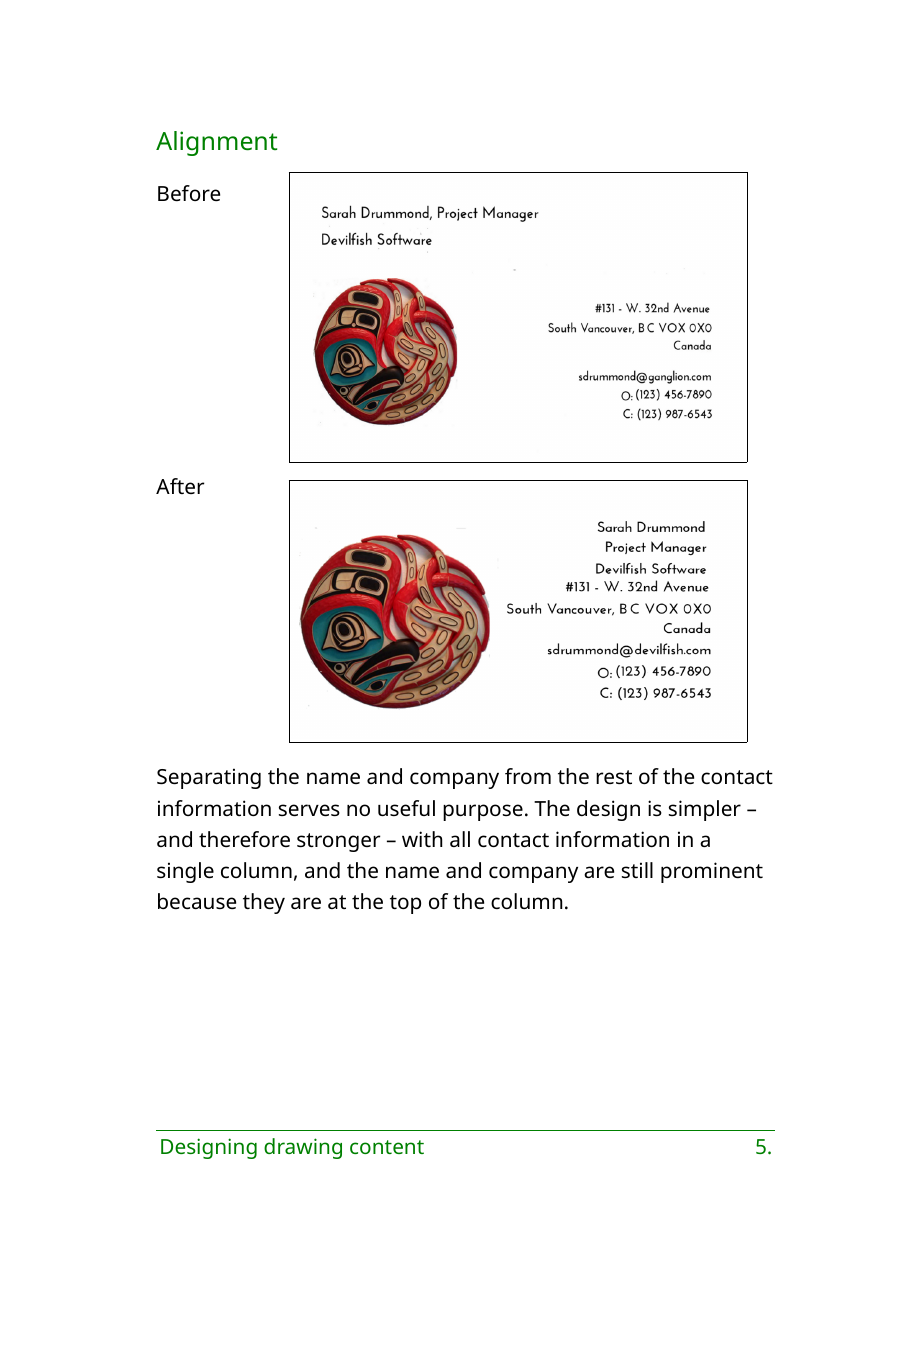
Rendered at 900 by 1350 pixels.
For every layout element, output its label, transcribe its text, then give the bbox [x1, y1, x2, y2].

picture [291, 483, 744, 739]
table_cell After [156, 465, 288, 744]
table_cell [289, 465, 775, 744]
subtitle Alignment [156, 125, 775, 156]
picture [291, 175, 744, 460]
table_header Before [156, 172, 288, 464]
table_header [289, 172, 775, 464]
text Separating the name and company from the rest of the contact information serves no useful purpose. The design is simpler – and therefore stronger – with all contact information in a single column, and the name and company are still prominent because they are at the top of the column. [156, 760, 775, 916]
table_header [290, 173, 747, 462]
table_cell [290, 481, 747, 742]
